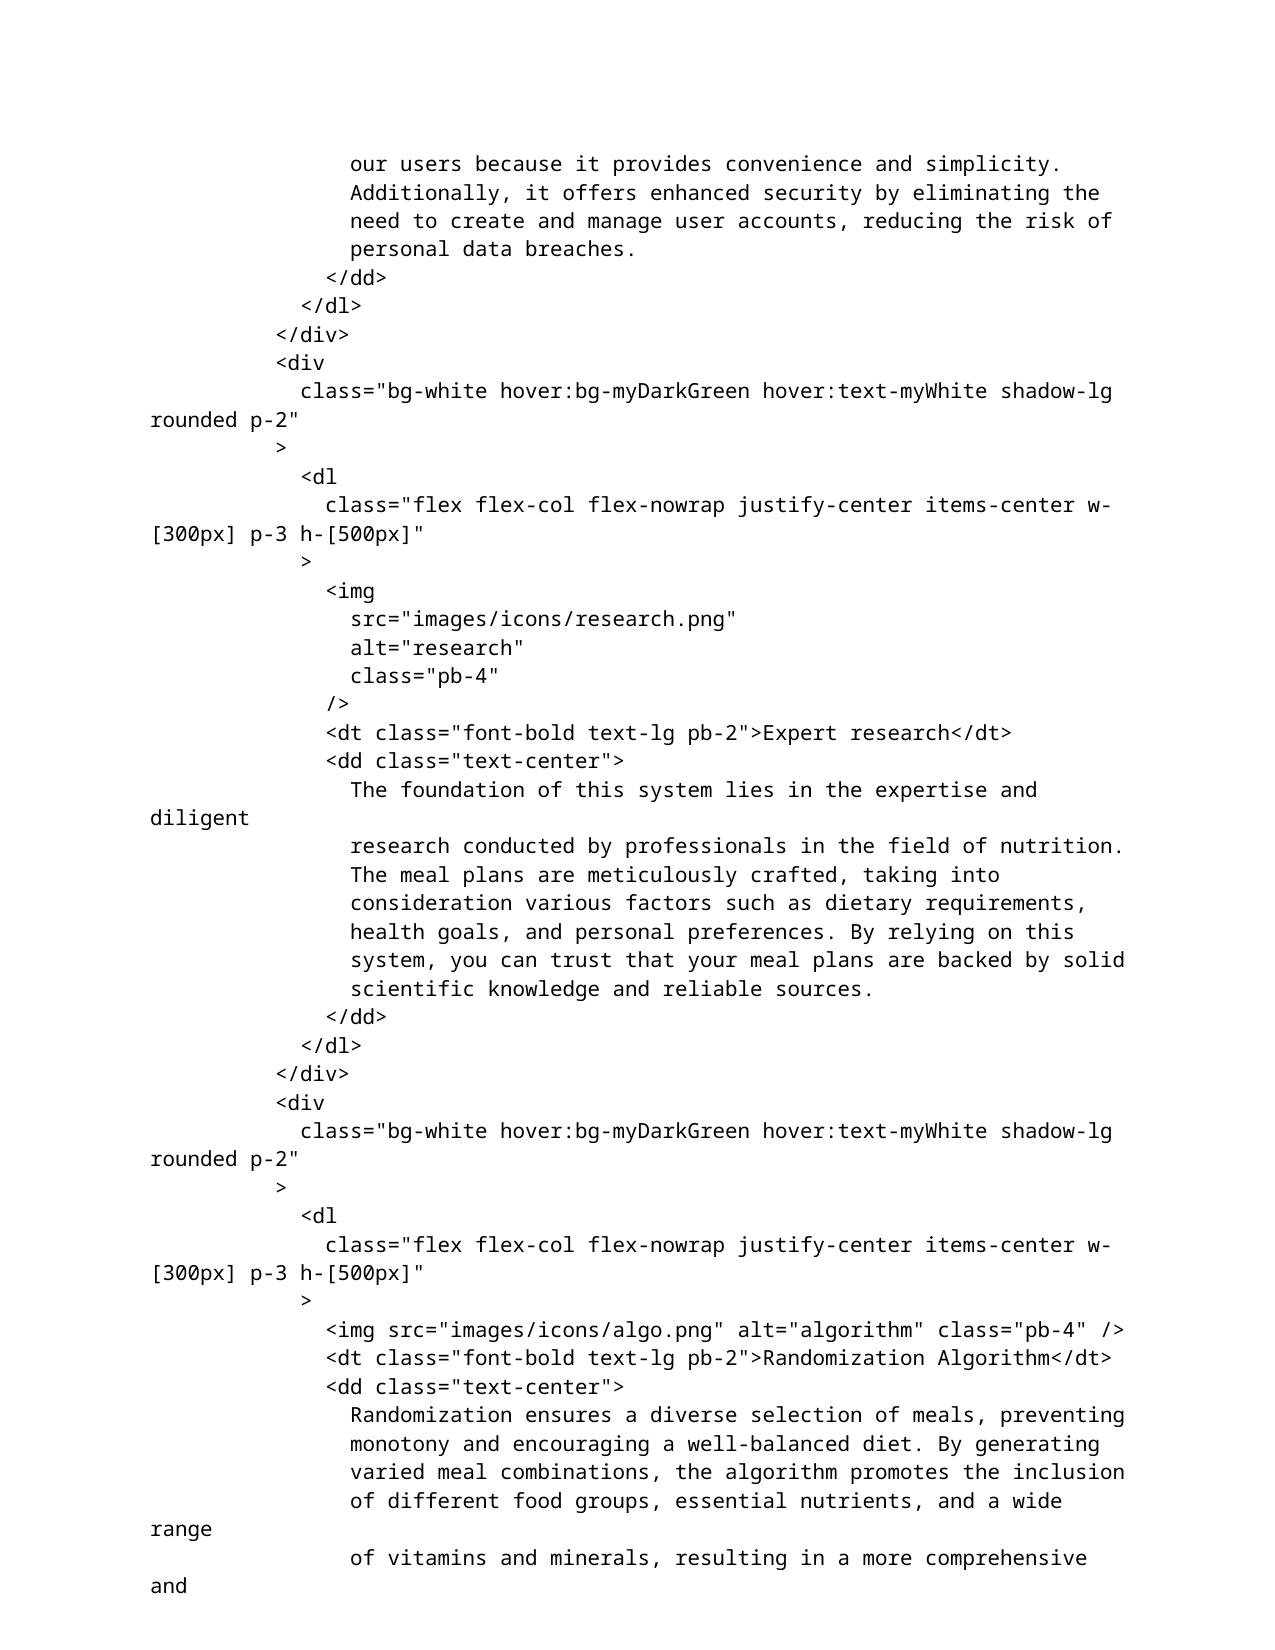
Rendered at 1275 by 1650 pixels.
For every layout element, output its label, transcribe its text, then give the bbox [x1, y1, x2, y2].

text Randomization ensures a diverse selection of meals, preventing [150, 1400, 1125, 1429]
text The foundation of this system lies in the expertise and diligent [150, 775, 1125, 832]
text <div [150, 1088, 1125, 1116]
text The meal plans are meticulously crafted, taking into [150, 860, 1125, 888]
text class="bg-white hover:bg-myDarkGreen hover:text-myWhite shadow-lg rounded p-2" [150, 377, 1125, 433]
text /> [150, 689, 1125, 718]
text <div [150, 348, 1125, 377]
text of different food groups, essential nutrients, and a wide range [150, 1486, 1125, 1543]
text <dl [150, 462, 1125, 490]
text > [150, 1173, 1125, 1201]
text class="flex flex-col flex-nowrap justify-center items-center w-[300px] p-3 h-[500px]" [150, 1230, 1125, 1287]
text > [150, 547, 1125, 576]
text <img [150, 576, 1125, 604]
text alt="research" [150, 633, 1125, 661]
text <dd class="text-center"> [150, 1372, 1125, 1400]
text need to create and manage user accounts, reducing the risk of [150, 206, 1125, 234]
text system, you can trust that your meal plans are backed by solid [150, 945, 1125, 974]
text <dd class="text-center"> [150, 746, 1125, 775]
text </div> [150, 320, 1125, 348]
text > [150, 433, 1125, 462]
text health goals, and personal preferences. By relying on this [150, 917, 1125, 945]
text > [150, 1287, 1125, 1315]
text <dt class="font-bold text-lg pb-2">Expert research</dt> [150, 718, 1125, 746]
text varied meal combinations, the algorithm promotes the inclusion [150, 1457, 1125, 1486]
text Additionally, it offers enhanced security by eliminating the [150, 178, 1125, 206]
text </div> [150, 1059, 1125, 1088]
text src="images/icons/research.png" [150, 604, 1125, 633]
text research conducted by professionals in the field of nutrition. [150, 832, 1125, 860]
text </dd> [150, 263, 1125, 291]
text class="flex flex-col flex-nowrap justify-center items-center w-[300px] p-3 h-[500px]" [150, 490, 1125, 547]
text our users because it provides convenience and simplicity. [150, 149, 1125, 178]
text </dl> [150, 1031, 1125, 1059]
text scientific knowledge and reliable sources. [150, 974, 1125, 1002]
text <img src="images/icons/algo.png" alt="algorithm" class="pb-4" /> [150, 1315, 1125, 1343]
text class="bg-white hover:bg-myDarkGreen hover:text-myWhite shadow-lg rounded p-2" [150, 1116, 1125, 1173]
text <dl [150, 1201, 1125, 1230]
text </dl> [150, 291, 1125, 320]
text </dd> [150, 1002, 1125, 1031]
text class="pb-4" [150, 661, 1125, 689]
text monotony and encouraging a well-balanced diet. By generating [150, 1429, 1125, 1457]
text of vitamins and minerals, resulting in a more comprehensive and [150, 1543, 1125, 1599]
text consideration various factors such as dietary requirements, [150, 888, 1125, 917]
text personal data breaches. [150, 234, 1125, 263]
text <dt class="font-bold text-lg pb-2">Randomization Algorithm</dt> [150, 1343, 1125, 1372]
